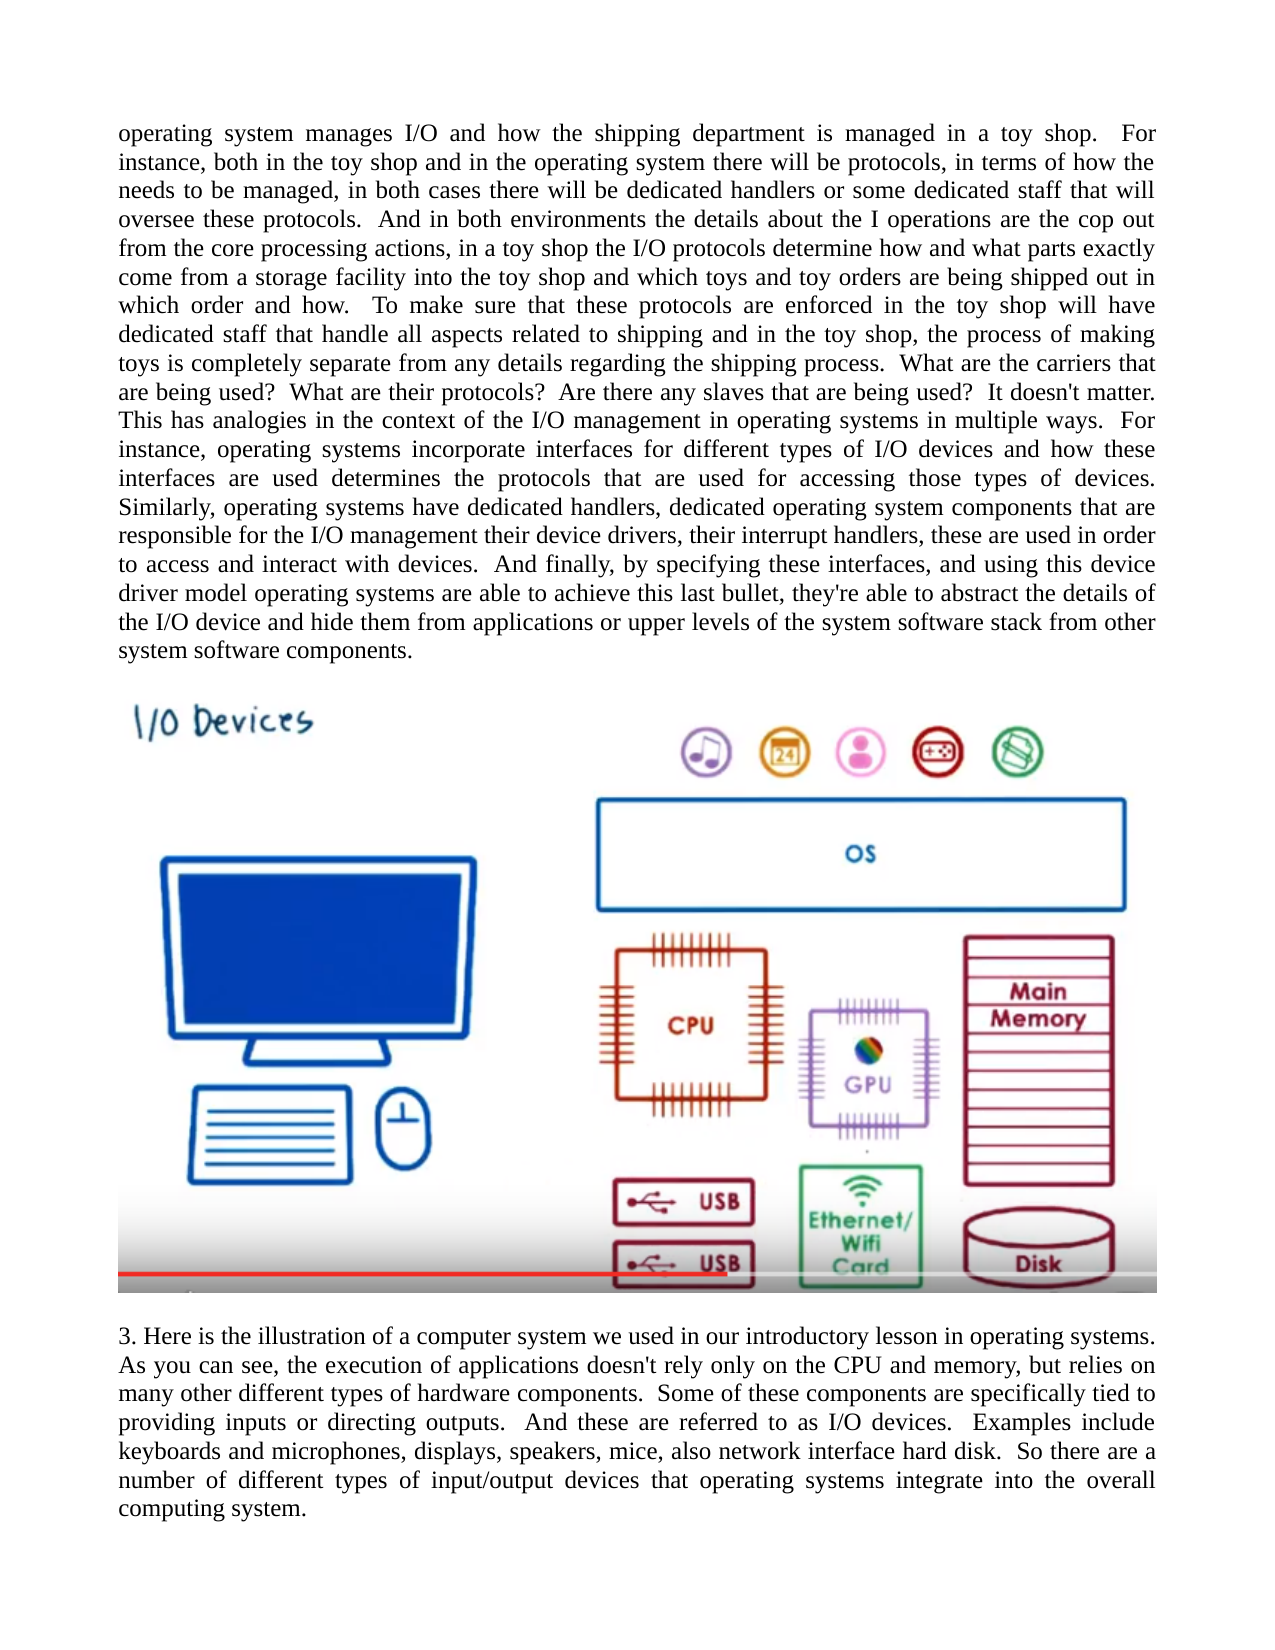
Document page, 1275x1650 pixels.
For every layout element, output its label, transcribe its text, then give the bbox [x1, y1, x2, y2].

text operating system manages I/O and how the shipping department is managed in a toy shop. For instance, both in the toy shop and in the operating system there will be protocols, in terms of how the needs to be managed, in both cases there will be dedicated handlers or some dedicated staff that will oversee these protocols. And in both environments the details about the I operations are the cop out from the core processing actions, in a toy shop the I/O protocols determine how and what parts exactly come from a storage facility into the toy shop and which toys and toy orders are being shipped out in which order and how. To make sure that these protocols are enforced in the toy shop will have dedicated staff that handle all aspects related to shipping and in the toy shop, the process of making toys is completely separate from any details regarding the shipping process. What are the carriers that are being used? What are their protocols? Are there any slaves that are being used? It doesn't matter. This has analogies in the context of the I/O management in operating systems in multiple ways. For instance, operating systems incorporate interfaces for different types of I/O devices and how these interfaces are used determines the protocols that are used for accessing those types of devices. Similarly, operating systems have dedicated handlers, dedicated operating system components that are responsible for the I/O management their device drivers, their interrupt handlers, these are used in order to access and interact with devices. And finally, by specifying these interfaces, and using this device driver model operating systems are able to achieve this last bullet, they're able to abstract the details of the I/O device and hide them from applications or upper levels of the system software stack from other system software components. [118, 118, 1157, 664]
picture [118, 693, 1157, 1293]
text 3. Here is the illustration of a computer system we used in our introductory lesson in operating systems. As you can see, the execution of applications doesn't rely only on the CPU and memory, but relies on many other different types of hardware components. Some of these components are specifically tied to providing inputs or directing outputs. And these are referred to as I/O devices. Examples include keyboards and microphones, displays, speakers, mice, also network interface hard disk. So there are a number of different types of input/output devices that operating systems integrate into the overall computing system. [118, 1321, 1157, 1522]
